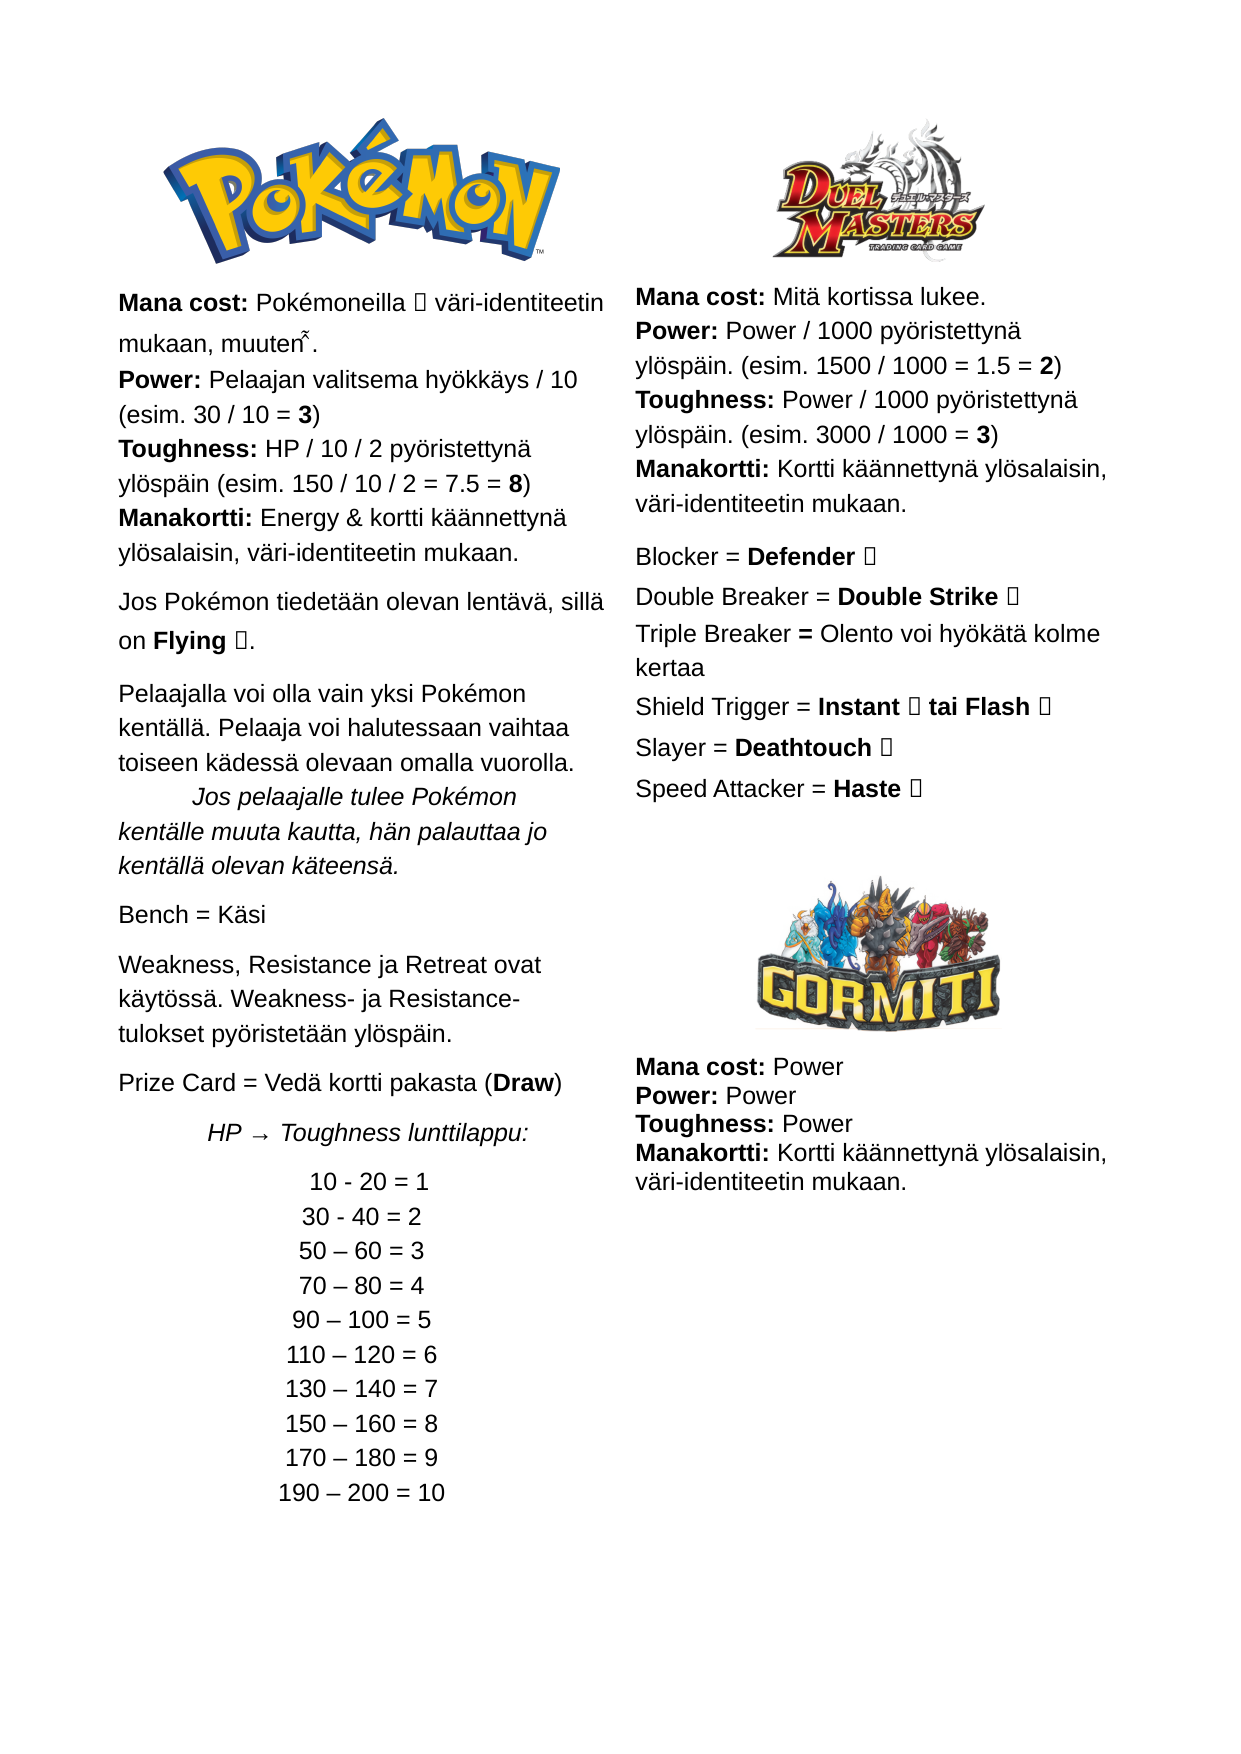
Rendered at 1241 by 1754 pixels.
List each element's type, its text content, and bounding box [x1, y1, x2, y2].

text Pelaajalla voi olla vain yksi Pokémon kentällä. Pelaaja voi halutessaan vaihtaa toiseen kädessä olevaan omalla vuorolla. Jos pelaajalle tulee Pokémon kentälle muuta kautta, hän palauttaa jo kentällä olevan käteensä. [118, 679, 605, 880]
text 10 - 20 = 1 30 - 40 = 2 50 – 60 = 3 70 – 80 = 4 90 – 100 = 5 110 – 120 = 6 130 – 140 = 7 150 – 160 = 8 170 – 180 = 9 190 – 200 = 10 [118, 1167, 605, 1541]
text Bench = Käsi [118, 901, 605, 929]
text Mana cost: Mitä kortissa lukee. Power: Power / 1000 pyöristettynä ylöspäin. (esim. 1500 / 1000 = 1.5 = 2) Toughness: Power / 1000 pyöristettynä ylöspäin. (esim. 3000 / 1000 = 3) Manakortti: Kortti käännettynä ylösalaisin, väri-identiteetin mukaan. [635, 282, 1122, 517]
text Blocker = Defender  Double Breaker = Double Strike  Triple Breaker = Olento voi hyökätä kolme kertaa Shield Trigger = Instant  tai Flash  Slayer = Deathtouch  Speed Attacker = Haste  [635, 538, 1122, 804]
text Mana cost: Power Power: Power Toughness: Power Manakortti: Kortti käännettynä ylösalaisin, väri-identiteetin mukaan. [635, 1052, 1122, 1196]
picture [772, 118, 985, 262]
text Jos Pokémon tiedetään olevan lentävä, sillä on Flying . [118, 587, 605, 657]
text Prize Card = Vedä kortti pakasta (Draw) [118, 1068, 605, 1097]
picture [163, 118, 560, 264]
text Weakness, Resistance ja Retreat ovat käytössä. Weakness- ja Resistance-tulokset pyöristetään ylöspäin. [118, 950, 605, 1048]
text Mana cost: Pokémoneilla  väri-identiteetin mukaan, muuten . Power: Pelaajan valitsema hyökkäys / 10 (esim. 30 / 10 = 3) Toughness: HP / 10 / 2 pyöristettynä ylöspäin (esim. 150 / 10 / 2 = 7.5 = 8) Manakortti: Energy & kortti käännettynä ylösalaisin, väri-identiteetin mukaan. [118, 285, 605, 567]
picture [755, 875, 1002, 1032]
text HP → Toughness lunttilappu: [118, 1118, 605, 1147]
